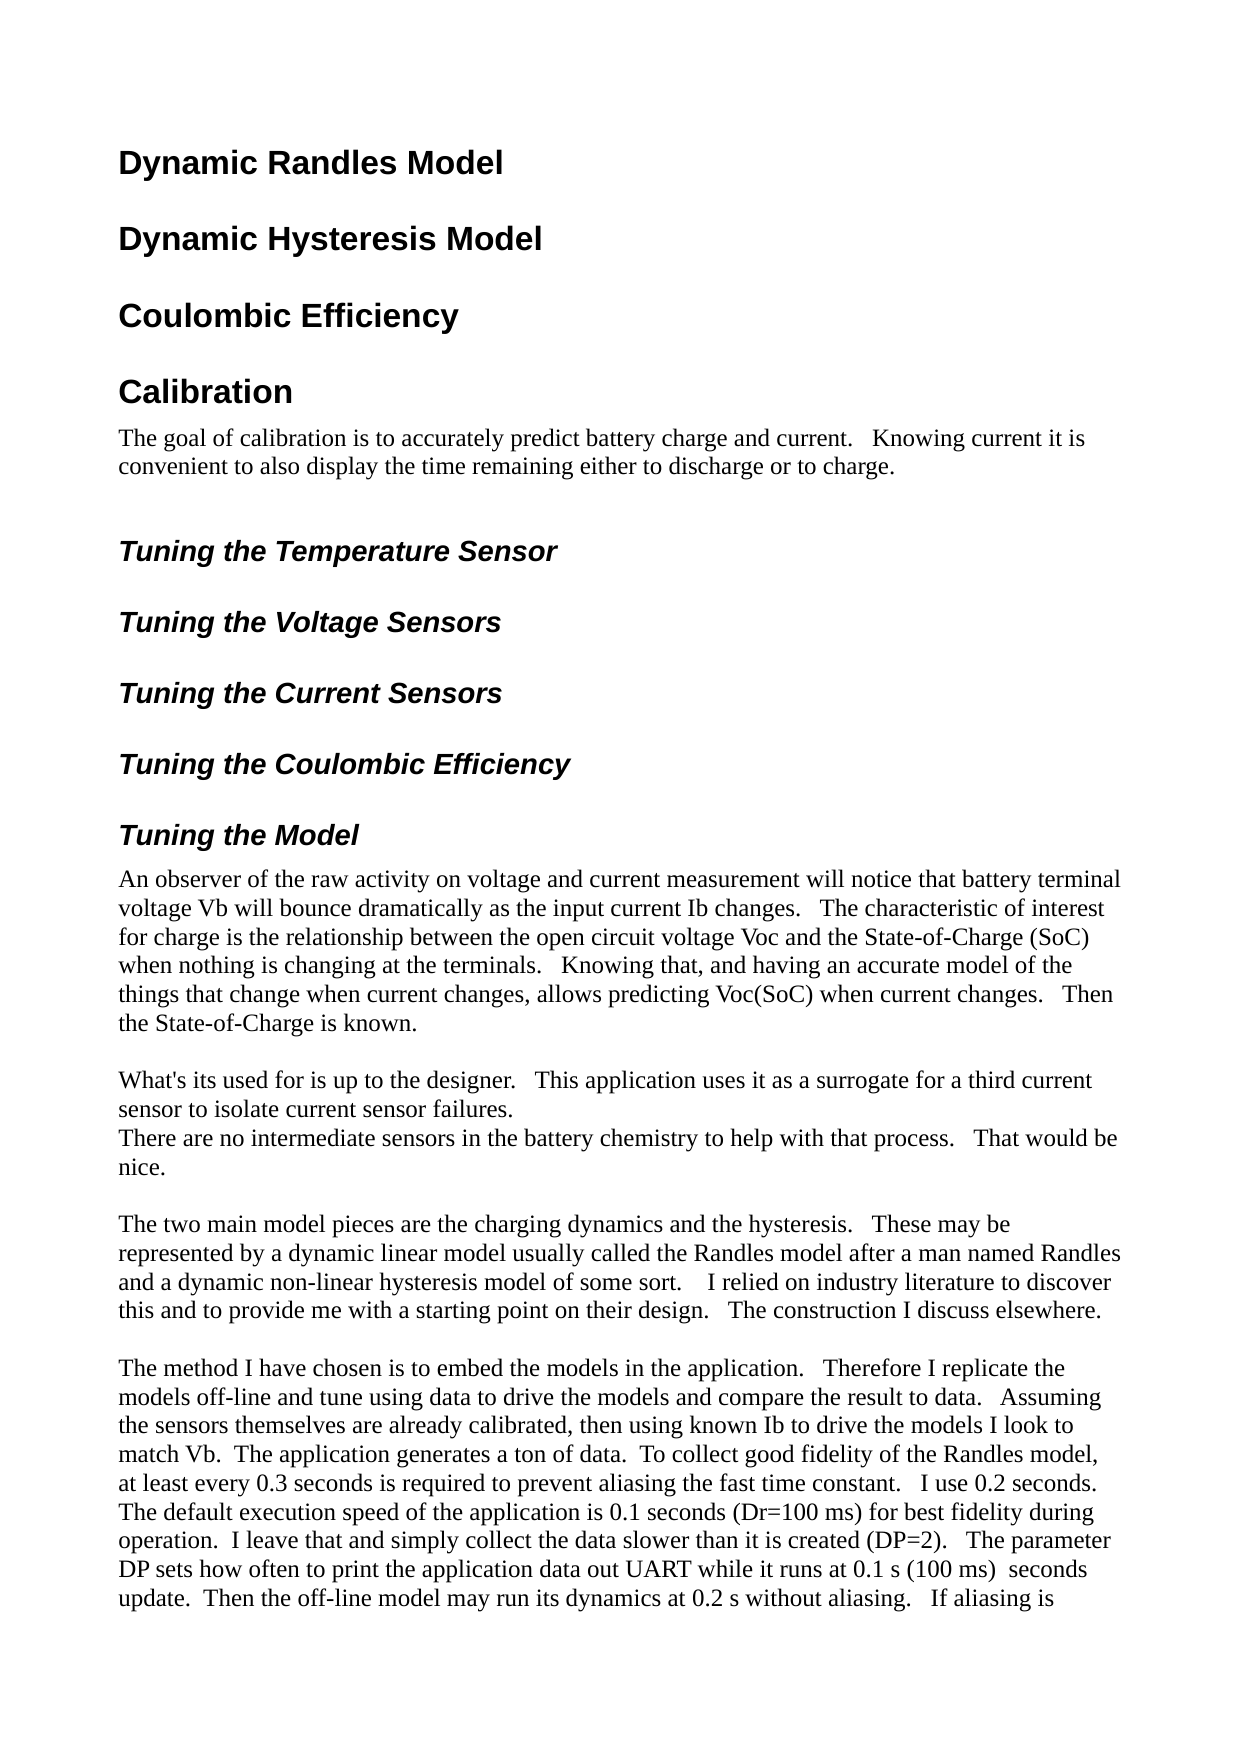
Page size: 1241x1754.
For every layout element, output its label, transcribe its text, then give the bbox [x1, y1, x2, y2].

text The two main model pieces are the charging dynamics and the hysteresis. These may be represented by a dynamic linear model usually called the Randles model after a man named Randles and a dynamic non-linear hysteresis model of some sort. I relied on industry literature to discover this and to provide me with a starting point on their design. The construction I discuss elsewhere. [118, 1209, 1122, 1324]
subtitle Dynamic Hysteresis Model [118, 219, 1122, 258]
text The goal of calibration is to accurately predict battery charge and current. Knowing current it is convenient to also display the time remaining either to discharge or to charge. [118, 423, 1122, 480]
text There are no intermediate sensors in the battery chemistry to help with that process. That would be nice. [118, 1123, 1122, 1180]
subtitle Dynamic Randles Model [118, 143, 1122, 182]
subtitle Tuning the Model [118, 818, 1122, 852]
subtitle Tuning the Current Sensors [118, 676, 1122, 709]
subtitle Tuning the Voltage Sensors [118, 605, 1122, 638]
text The method I have chosen is to embed the models in the application. Therefore I replicate the models off-line and tune using data to drive the models and compare the result to data. Assuming the sensors themselves are already calibrated, then using known Ib to drive the models I look to match Vb. The application generates a ton of data. To collect good fidelity of the Randles model, at least every 0.3 seconds is required to prevent aliasing the fast time constant. I use 0.2 seconds. The default execution speed of the application is 0.1 seconds (Dr=100 ms) for best fidelity during operation. I leave that and simply collect the data slower than it is created (DP=2). The parameter DP sets how often to print the application data out UART while it runs at 0.1 s (100 ms) seconds update. Then the off-line model may run its dynamics at 0.2 s without aliasing. If aliasing is [118, 1353, 1122, 1612]
subtitle Tuning the Coulombic Efficiency [118, 747, 1122, 781]
subtitle Coulombic Efficiency [118, 295, 1122, 334]
text An observer of the raw activity on voltage and current measurement will notice that battery terminal voltage Vb will bounce dramatically as the input current Ib changes. The characteristic of interest for charge is the relationship between the open circuit voltage Voc and the State-of-Charge (SoC) when nothing is changing at the terminals. Knowing that, and having an accurate model of the things that change when current changes, allows predicting Voc(SoC) when current changes. Then the State-of-Charge is known. [118, 864, 1122, 1037]
subtitle Tuning the Temperature Sensor [118, 534, 1122, 567]
text What's its used for is up to the designer. This application uses it as a surrogate for a third current sensor to isolate current sensor failures. [118, 1065, 1122, 1123]
subtitle Calibration [118, 372, 1122, 410]
